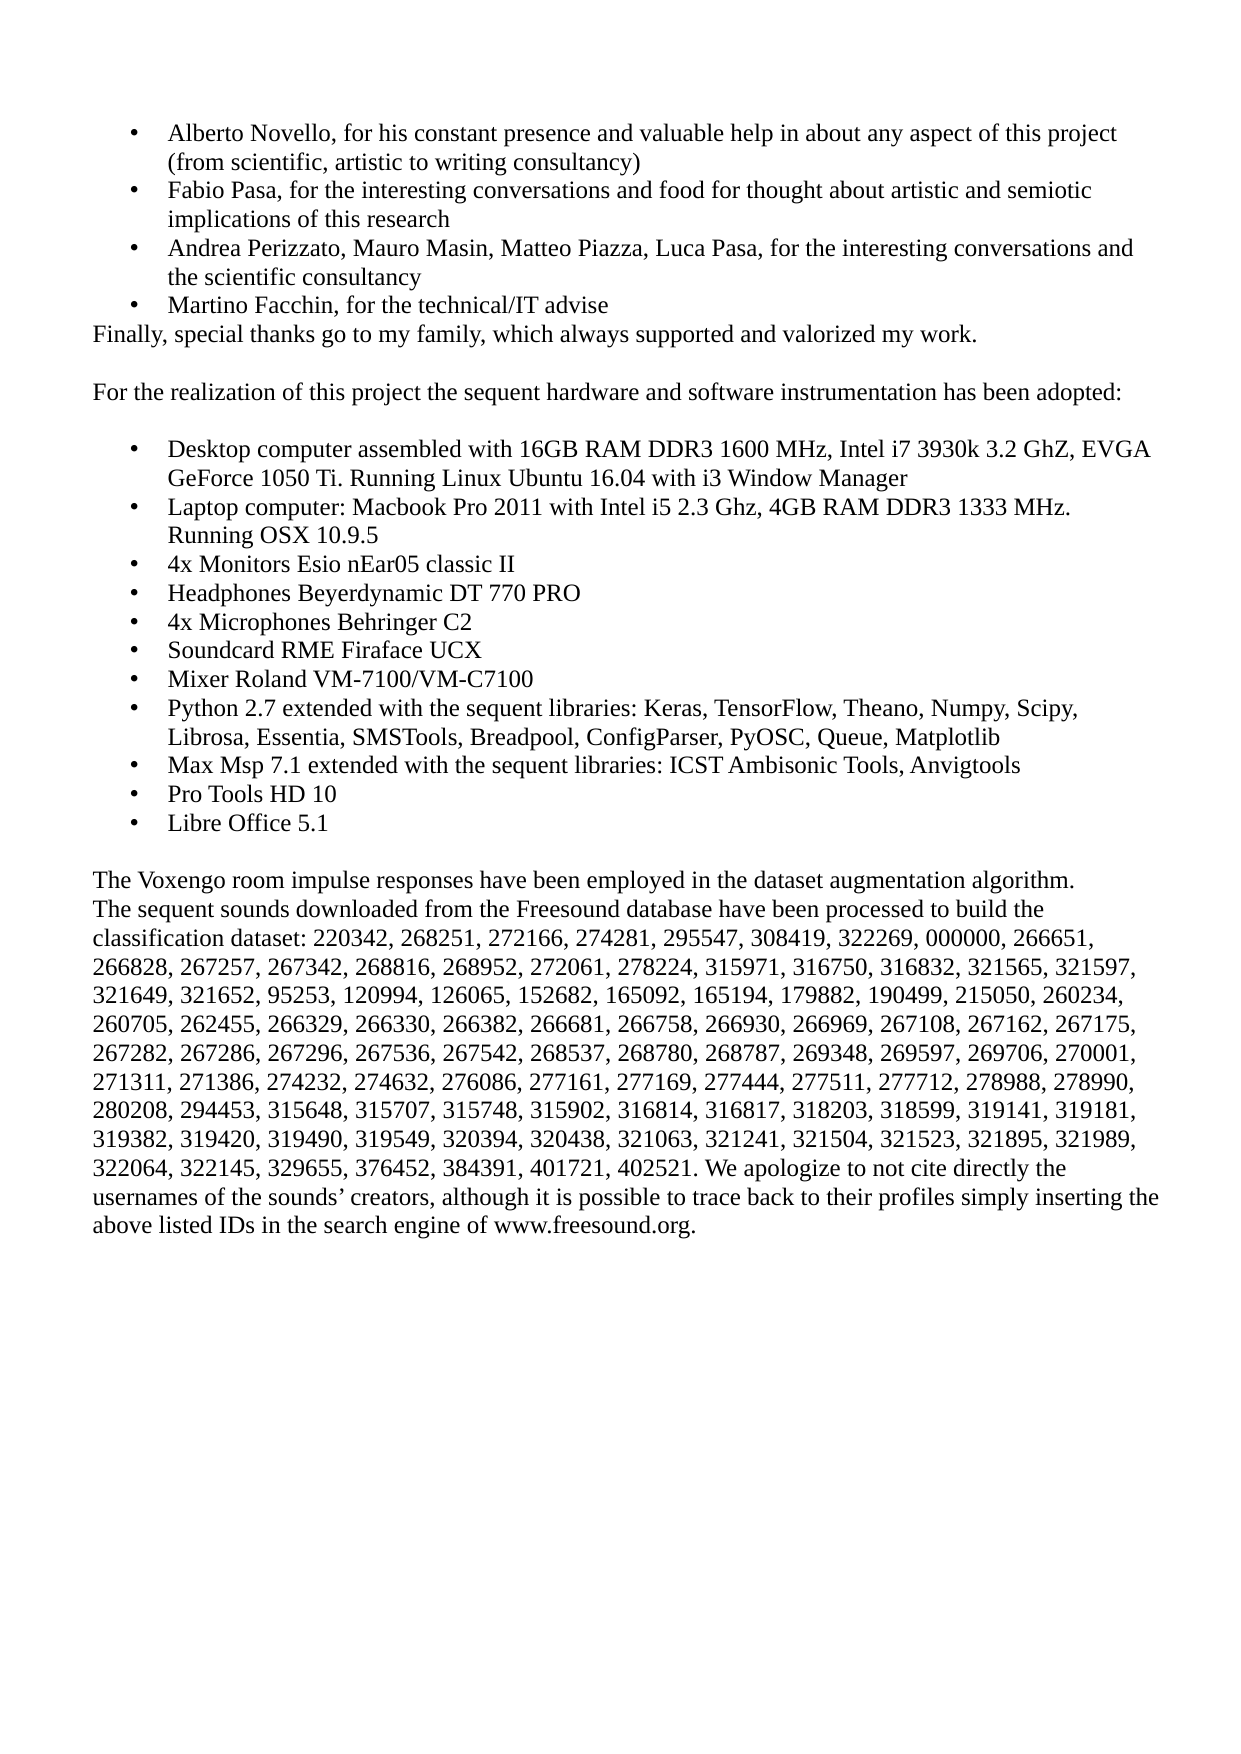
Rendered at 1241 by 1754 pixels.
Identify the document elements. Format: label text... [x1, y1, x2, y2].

list Pro Tools HD 10 [130, 779, 1160, 808]
list Soundcard RME Firaface UCX [130, 636, 1160, 664]
text The sequent sounds downloaded from the Freesound database have been processed to build the classification dataset: 220342, 268251, 272166, 274281, 295547, 308419, 322269, 000000, 266651, 266828, 267257, 267342, 268816, 268952, 272061, 278224, 315971, 316750, 316832, 321565, 321597, 321649, 321652, 95253, 120994, 126065, 152682, 165092, 165194, 179882, 190499, 215050, 260234, 260705, 262455, 266329, 266330, 266382, 266681, 266758, 266930, 266969, 267108, 267162, 267175, 267282, 267286, 267296, 267536, 267542, 268537, 268780, 268787, 269348, 269597, 269706, 270001, 271311, 271386, 274232, 274632, 276086, 277161, 277169, 277444, 277511, 277712, 278988, 278990, 280208, 294453, 315648, 315707, 315748, 315902, 316814, 316817, 318203, 318599, 319141, 319181, 319382, 319420, 319490, 319549, 320394, 320438, 321063, 321241, 321504, 321523, 321895, 321989, 322064, 322145, 329655, 376452, 384391, 401721, 402521. We apologize to not cite directly the usernames of the sounds’ creators, although it is possible to trace back to their profiles simply inserting the above listed IDs in the search engine of www.freesound.org. [92, 894, 1160, 1239]
text The Voxengo room impulse responses have been employed in the dataset augmentation algorithm. [92, 866, 1160, 894]
list 4x Microphones Behringer C2 [130, 607, 1160, 636]
list For the realization of this project the sequent hardware and software instrumentation has been adopted: [92, 377, 1160, 406]
list Andrea Perizzato, Mauro Masin, Matteo Piazza, Luca Pasa, for the interesting conversations and the scientific consultancy [130, 233, 1160, 291]
list Laptop computer: Macbook Pro 2011 with Intel i5 2.3 Ghz, 4GB RAM DDR3 1333 MHz. Running OSX 10.9.5 [130, 492, 1160, 549]
text Finally, special thanks go to my family, which always supported and valorized my work. [92, 319, 1160, 348]
list Headphones Beyerdynamic DT 770 PRO [130, 578, 1160, 607]
list Martino Facchin, for the technical/IT advise [130, 291, 1160, 319]
list Alberto Novello, for his constant presence and valuable help in about any aspect of this project (from scientific, artistic to writing consultancy) [130, 118, 1160, 176]
list Libre Office 5.1 [130, 808, 1160, 837]
list 4x Monitors Esio nEar05 classic II [130, 549, 1160, 578]
list Fabio Pasa, for the interesting conversations and food for thought about artistic and semiotic implications of this research [130, 176, 1160, 233]
list Python 2.7 extended with the sequent libraries: Keras, TensorFlow, Theano, Numpy, Scipy, Librosa, Essentia, SMSTools, Breadpool, ConfigParser, PyOSC, Queue, Matplotlib [130, 693, 1160, 751]
list Max Msp 7.1 extended with the sequent libraries: ICST Ambisonic Tools, Anvigtools [130, 751, 1160, 779]
list Mixer Roland VM-7100/VM-C7100 [130, 664, 1160, 693]
list Desktop computer assembled with 16GB RAM DDR3 1600 MHz, Intel i7 3930k 3.2 GhZ, EVGA GeForce 1050 Ti. Running Linux Ubuntu 16.04 with i3 Window Manager [130, 434, 1160, 492]
